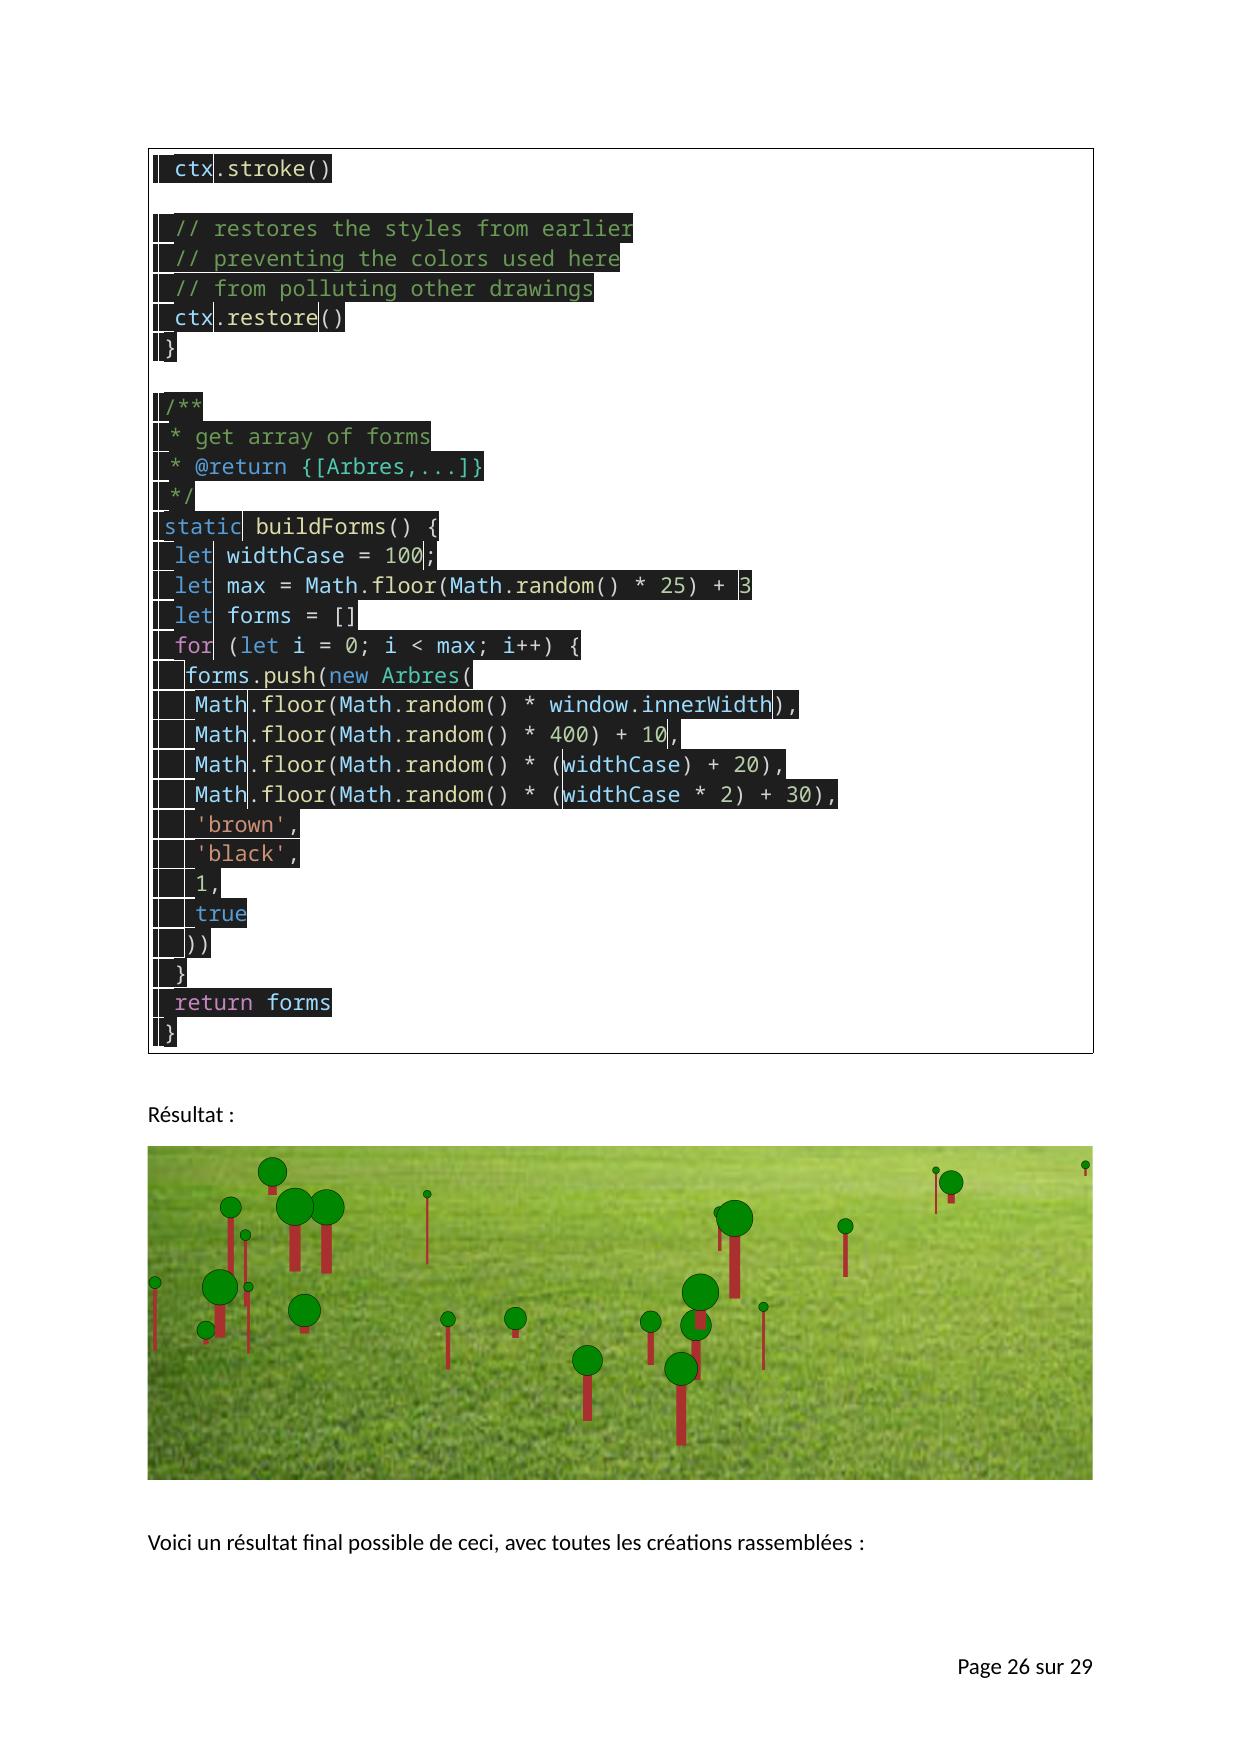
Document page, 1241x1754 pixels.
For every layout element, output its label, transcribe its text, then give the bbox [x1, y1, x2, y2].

picture [147, 1146, 1093, 1480]
text Voici un résultat final possible de ceci, avec toutes les créations rassemblées : [148, 1528, 1093, 1556]
text Résultat : [148, 1100, 1093, 1128]
table_header ctx.stroke() // restores the styles from earlier // preventing the colors used here // from polluting other drawings ctx.restore() } /** * get array of forms * @return {[Arbres,...]} */ static buildForms() { let widthCase = 100; let max = Math.floor(Math.random() * 25) + 3 let forms = [] for (let i = 0; i < max; i++) { forms.push(new Arbres( Math.floor(Math.random() * window.innerWidth), Math.floor(Math.random() * 400) + 10, Math.floor(Math.random() * (widthCase) + 20), Math.floor(Math.random() * (widthCase * 2) + 30), 'brown', 'black', 1, true )) } return forms } [149, 149, 1093, 1053]
